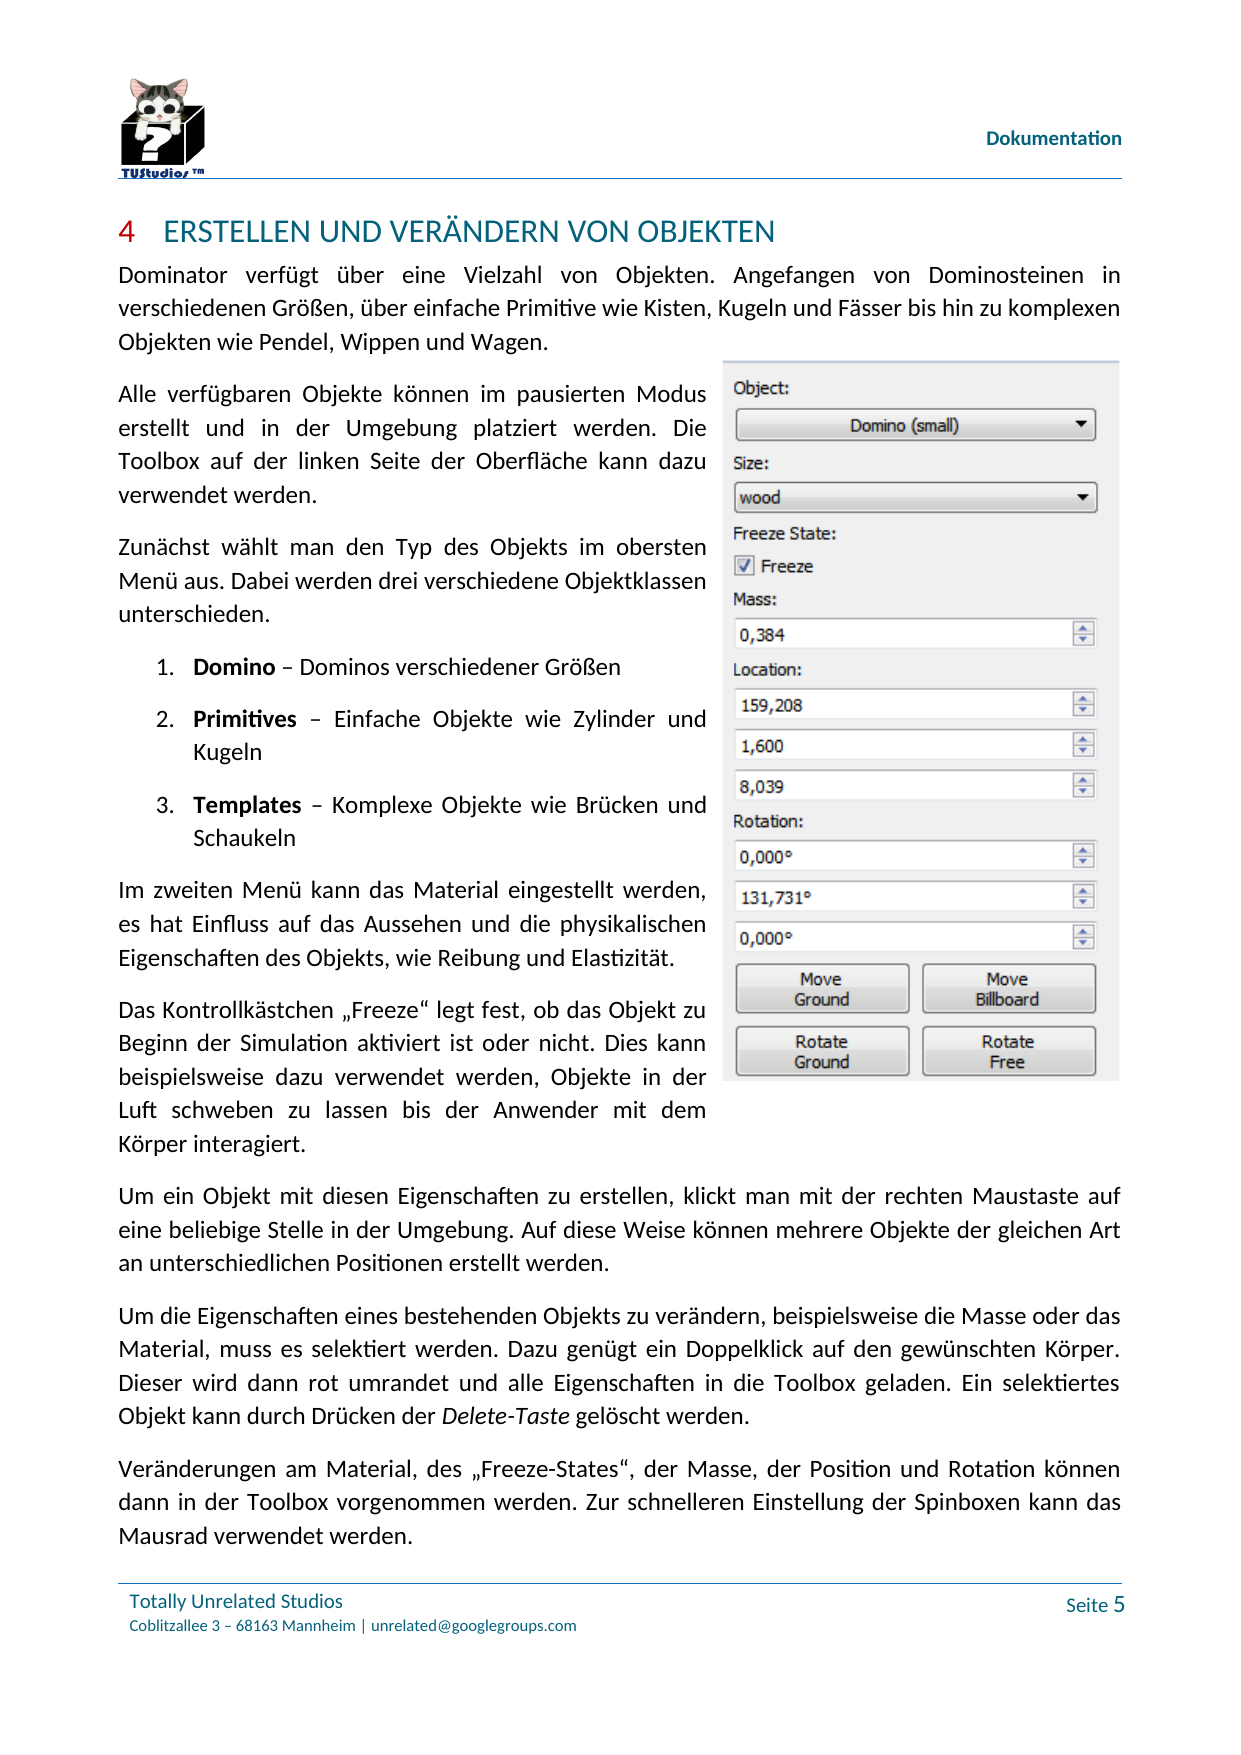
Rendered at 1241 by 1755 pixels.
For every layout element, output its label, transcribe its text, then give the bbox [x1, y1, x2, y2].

picture [722, 360, 1120, 1081]
subtitle Erstellen und Verändern von Objekten [118, 210, 1122, 251]
list Templates – Komplexe Objekte wie Brücken und Schaukeln [156, 789, 722, 853]
text Veränderungen am Material, des „Freeze-States“, der Masse, der Position und Rotation können dann in der Toolbox vorgenommen werden. Zur schnelleren Einstellung der Spinboxen kann das Mausrad verwendet werden. [118, 1453, 1122, 1550]
text Dominator verfügt über eine Vielzahl von Objekten. Angefangen von Dominosteinen in verschiedenen Größen, über einfache Primitive wie Kisten, Kugeln und Fässer bis hin zu komplexen Objekten wie Pendel, Wippen und Wagen. [118, 259, 1122, 357]
text Das Kontrollkästchen „Freeze“ legt fest, ob das Objekt zu Beginn der Simulation aktiviert ist oder nicht. Dies kann beispielsweise dazu verwendet werden, Objekte in der Luft schweben zu lassen bis der Anwender mit dem Körper interagiert. [118, 994, 1122, 1159]
text Alle verfügbaren Objekte können im pausierten Modus erstellt und in der Umgebung platziert werden. Die Toolbox auf der linken Seite der Oberfläche kann dazu verwendet werden. [118, 378, 722, 509]
picture [282, 1620, 286, 1631]
picture [439, 1620, 450, 1633]
text Um die Eigenschaften eines bestehenden Objekts zu verändern, beispielsweise die Masse oder das Material, muss es selektiert werden. Dazu genügt ein Doppelklick auf den gewünschten Körper. Dieser wird dann rot umrandet und alle Eigenschaften in die Toolbox geladen. Ein selektiertes Objekt kann durch Drücken der Delete-Taste gelöscht werden. [118, 1300, 1122, 1431]
text Zunächst wählt man den Typ des Objekts im obersten Menü aus. Dabei werden drei verschiedene Objektklassen unterschieden. [118, 531, 722, 629]
text Im zweiten Menü kann das Material eingestellt werden, es hat Einfluss auf das Aussehen und die physikalischen Eigenschaften des Objekts, wie Reibung und Elastizität. [118, 874, 722, 972]
text Um ein Objekt mit diesen Eigenschaften zu erstellen, klickt man mit der rechten Maustaste auf eine beliebige Stelle in der Umgebung. Auf diese Weise können mehrere Objekte der gleichen Art an unterschiedlichen Positionen erstellt werden. [118, 1180, 1122, 1278]
picture [118, 73, 207, 179]
list Domino – Dominos verschiedener Größen [156, 651, 722, 681]
picture [245, 1620, 252, 1630]
list Primitives – Einfache Objekte wie Zylinder und Kugeln [156, 703, 722, 767]
